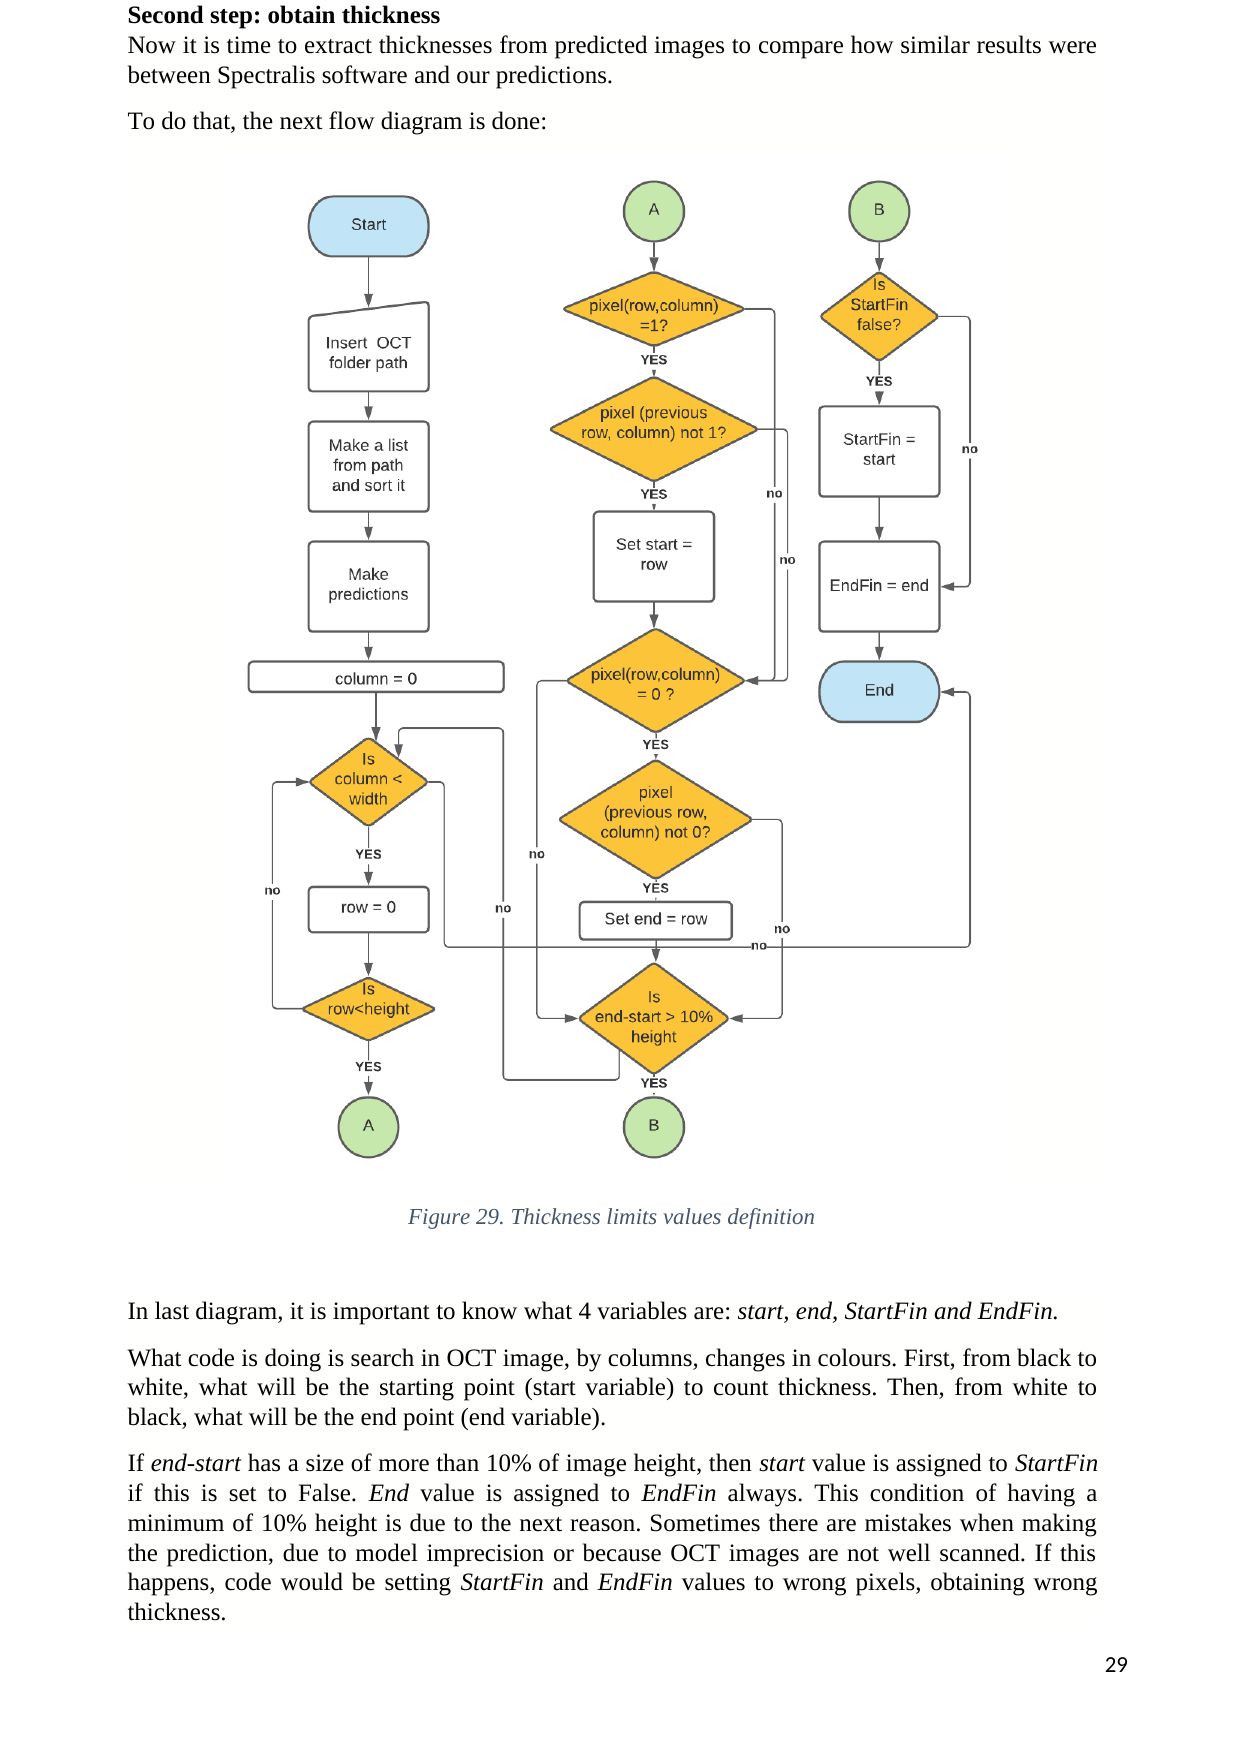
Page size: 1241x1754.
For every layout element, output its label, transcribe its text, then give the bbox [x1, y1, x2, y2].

text What code is doing is search in OCT image, by columns, changes in colours. First, from black to white, what will be the starting point (start variable) to count thickness. Then, from white to black, what will be the end point (end variable). [127, 1342, 1098, 1431]
text If end-start has a size of more than 10% of image height, then start value is assigned to StartFin if this is set to False. End value is assigned to EndFin always. This condition of having a minimum of 10% height is due to the next reason. Sometimes there are mistakes when making the prediction, due to model imprecision or because OCT images are not well scanned. If this happens, code would be setting StartFin and EndFin values to wrong pixels, obtaining wrong thickness. [127, 1448, 1098, 1626]
text To do that, the next flow diagram is done: [127, 105, 1098, 135]
text In last diagram, it is important to know what 4 variables are: start, end, StartFin and EndFin. [127, 1296, 1098, 1325]
text Now it is time to extract thicknesses from predicted images to compare how similar results were between Spectralis software and our predictions. [127, 29, 1098, 89]
subtitle Second step: obtain thickness [127, 0, 1098, 29]
text Figure 29. Thickness limits values definition [127, 1203, 1098, 1229]
